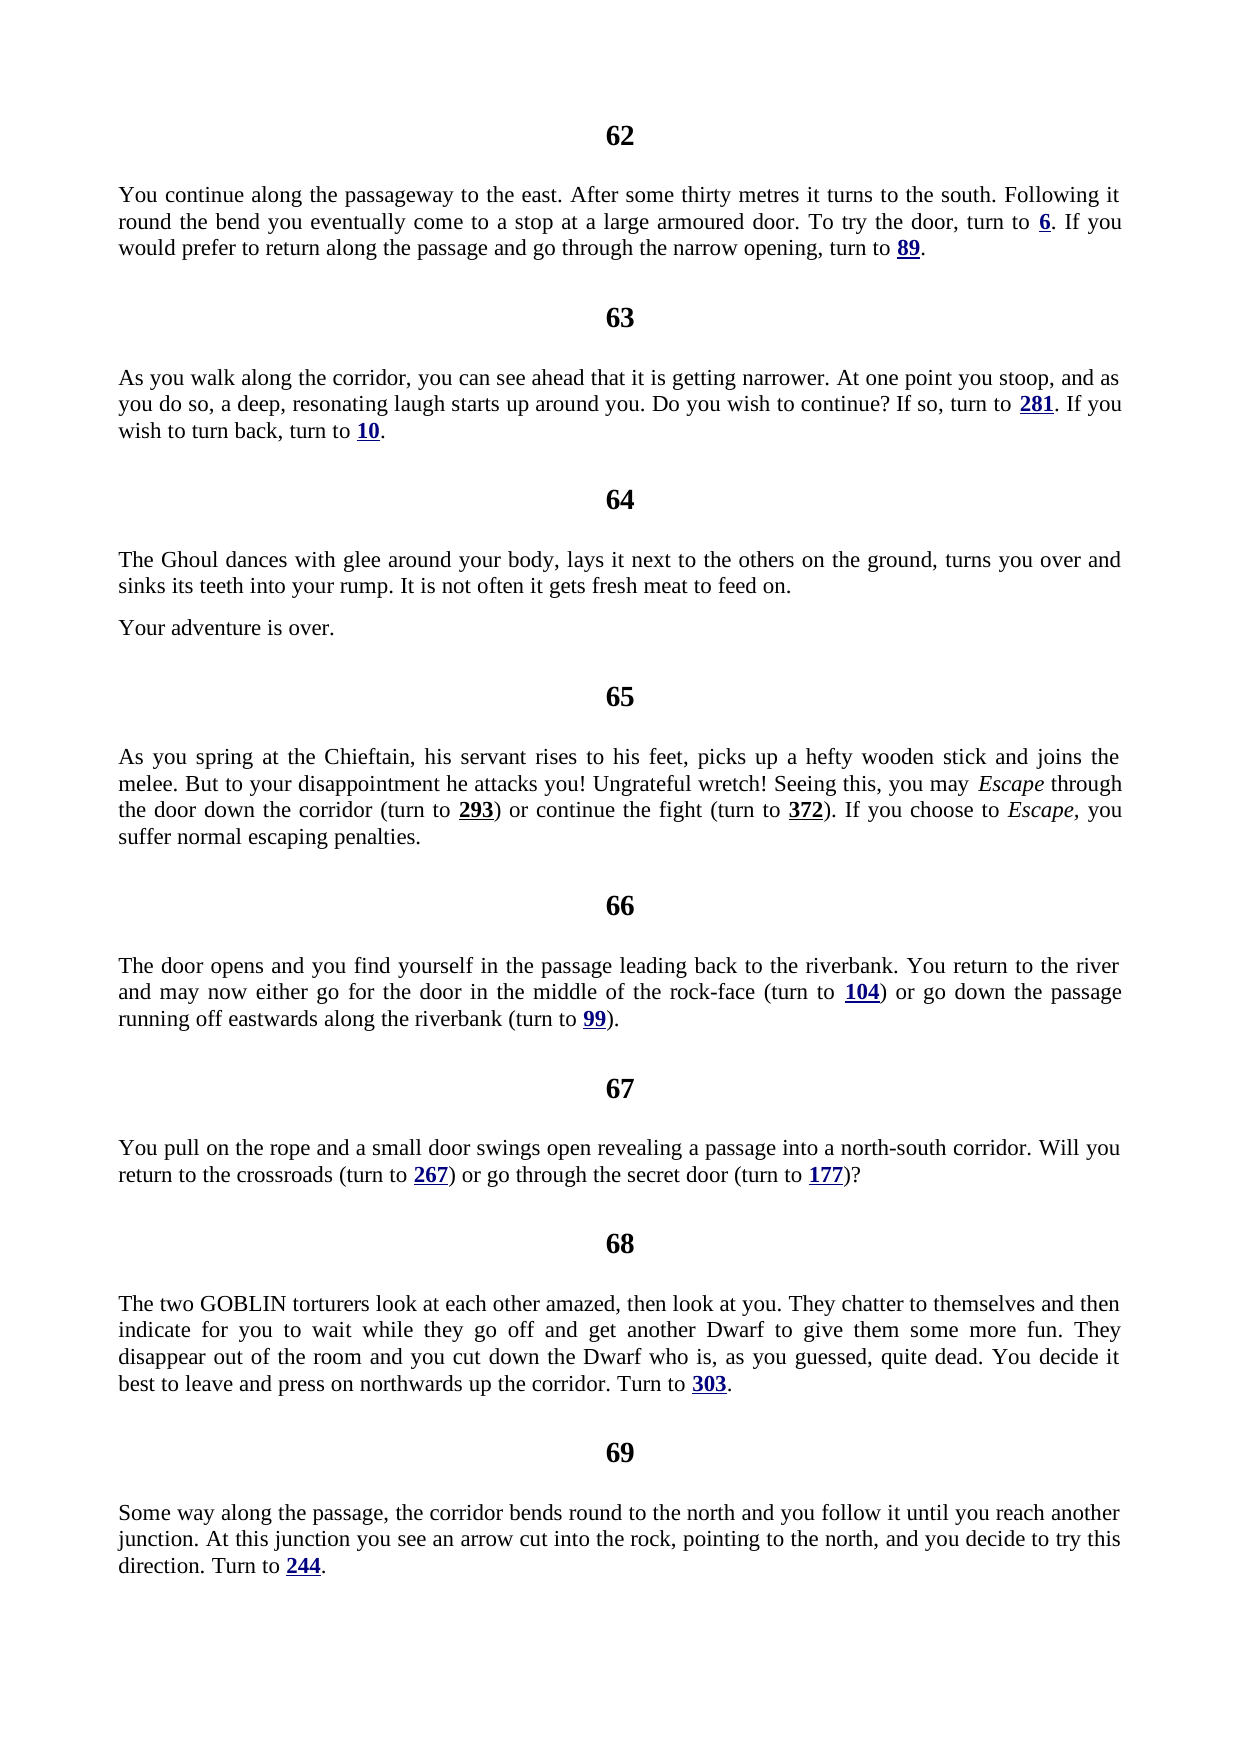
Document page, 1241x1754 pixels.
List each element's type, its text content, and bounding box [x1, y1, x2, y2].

text As you walk along the corridor, you can see ahead that it is getting narrower. At one point you stoop, and as you do so, a deep, resonating laugh starts up around you. Do you wish to continue? If so, turn to 281. If you wish to turn back, turn to 10. [118, 363, 1122, 443]
text The two GOBLIN torturers look at each other amazed, then look at you. They chatter to themselves and then indicate for you to wait while they go off and get another Dwarf to give them some more fun. They disappear out of the room and you cut down the Dwarf who is, as you guessed, quite dead. You decide it best to leave and press on northwards up the corridor. Turn to 303. [118, 1290, 1122, 1396]
text Some way along the passage, the corridor bends round to the north and you follow it until you reach another junction. At this junction you see an arrow cut into the rock, pointing to the north, and you decide to try this direction. Turn to 244. [118, 1498, 1122, 1578]
text You pull on the rope and a small door swings open revealing a passage into a north-south corridor. Will you return to the crossroads (turn to 267) or go through the secret door (turn to 177)? [118, 1134, 1122, 1187]
text Your adventure is over. [118, 614, 1122, 640]
subtitle 62 [118, 118, 1122, 152]
text The door opens and you find yourself in the passage leading back to the riverbank. You return to the river and may now either go for the door in the middle of the rock-face (turn to 104) or go down the passage running off eastwards along the riverbank (turn to 99). [118, 952, 1122, 1031]
subtitle 67 [118, 1071, 1122, 1104]
subtitle 69 [118, 1436, 1122, 1469]
subtitle 63 [118, 300, 1122, 334]
subtitle 65 [118, 680, 1122, 713]
text You continue along the passageway to the east. After some thirty metres it turns to the south. Following it round the bend you eventually come to a stop at a large armoured door. To try the door, turn to 6. If you would prefer to return along the passage and go through the narrow opening, turn to 89. [118, 181, 1122, 261]
subtitle 66 [118, 889, 1122, 922]
subtitle 68 [118, 1227, 1122, 1260]
text As you spring at the Chieftain, his servant rises to his feet, picks up a hefty wooden stick and joins the melee. But to your disappointment he attacks you! Ungrateful wretch! Seeing this, you may Escape through the door down the corridor (turn to 293) or continue the fight (turn to 372). If you choose to Escape, you suffer normal escaping penalties. [118, 743, 1122, 849]
text The Ghoul dances with glee around your body, lays it next to the others on the ground, turns you over and sinks its teeth into your rump. It is not often it gets fresh meat to feed on. [118, 546, 1122, 599]
subtitle 64 [118, 483, 1122, 516]
